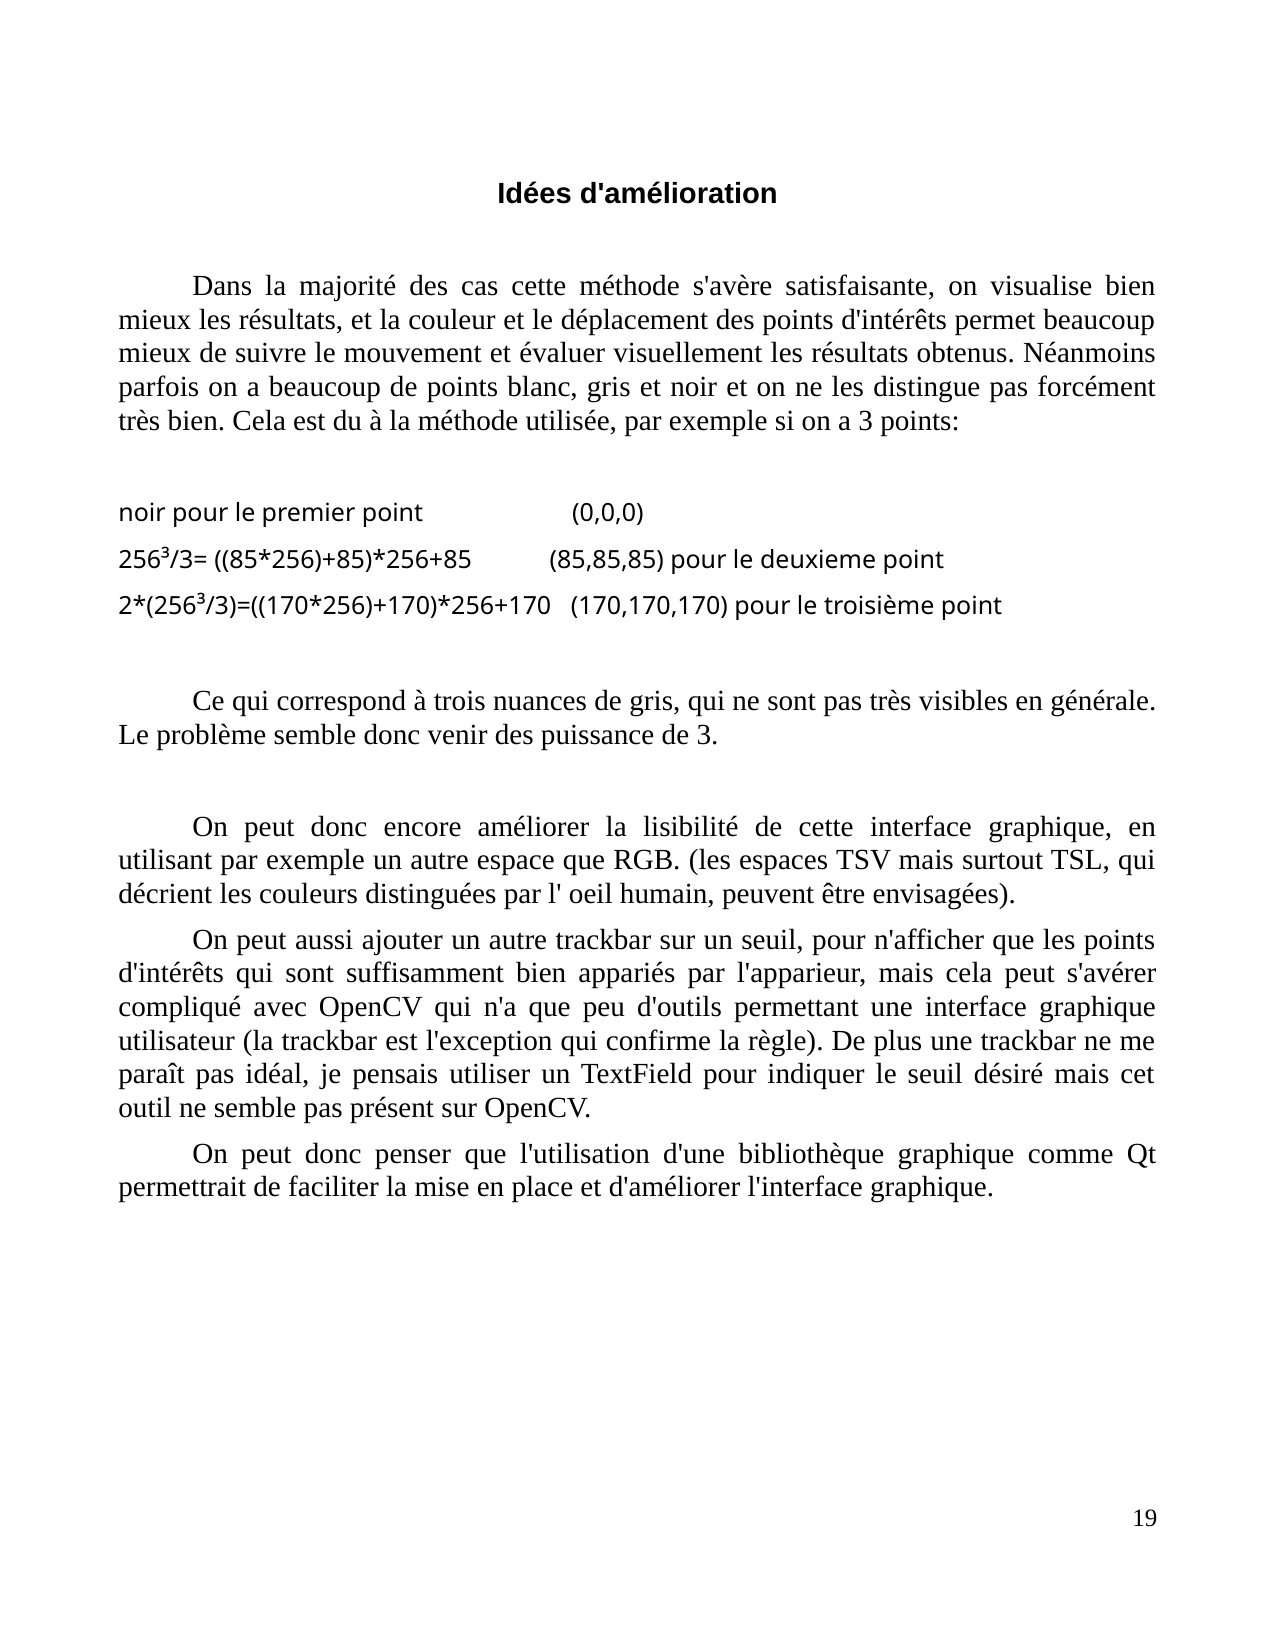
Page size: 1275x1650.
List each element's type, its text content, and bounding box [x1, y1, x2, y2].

text 2*(256³/3)=((170*256)+170)*256+170 (170,170,170) pour le troisième point [118, 588, 1157, 622]
text On peut aussi ajouter un autre trackbar sur un seuil, pour n'afficher que les points d'intérêts qui sont suffisamment bien appariés par l'apparieur, mais cela peut s'avérer compliqué avec OpenCV qui n'a que peu d'outils permettant une interface graphique utilisateur (la trackbar est l'exception qui confirme la règle). De plus une trackbar ne me paraît pas idéal, je pensais utiliser un TextField pour indiquer le seuil désiré mais cet outil ne semble pas présent sur OpenCV. [118, 922, 1157, 1123]
text Dans la majorité des cas cette méthode s'avère satisfaisante, on visualise bien mieux les résultats, et la couleur et le déplacement des points d'intérêts permet beaucoup mieux de suivre le mouvement et évaluer visuellement les résultats obtenus. Néanmoins parfois on a beaucoup de points blanc, gris et noir et on ne les distingue pas forcément très bien. Cela est du à la méthode utilisée, par exemple si on a 3 points: [118, 268, 1157, 436]
text noir pour le premier point (0,0,0) [118, 495, 1157, 529]
text 256³/3= ((85*256)+85)*256+85 (85,85,85) pour le deuxieme point [118, 541, 1157, 575]
text On peut donc penser que l'utilisation d'une bibliothèque graphique comme Qt permettrait de faciliter la mise en place et d'améliorer l'interface graphique. [118, 1136, 1157, 1203]
text On peut donc encore améliorer la lisibilité de cette interface graphique, en utilisant par exemple un autre espace que RGB. (les espaces TSV mais surtout TSL, qui décrient les couleurs distinguées par l' oeil humain, peuvent être envisagées). [118, 809, 1157, 909]
subtitle Idées d'amélioration [118, 176, 1157, 210]
text Ce qui correspond à trois nuances de gris, qui ne sont pas très visibles en générale. Le problème semble donc venir des puissance de 3. [118, 681, 1157, 750]
